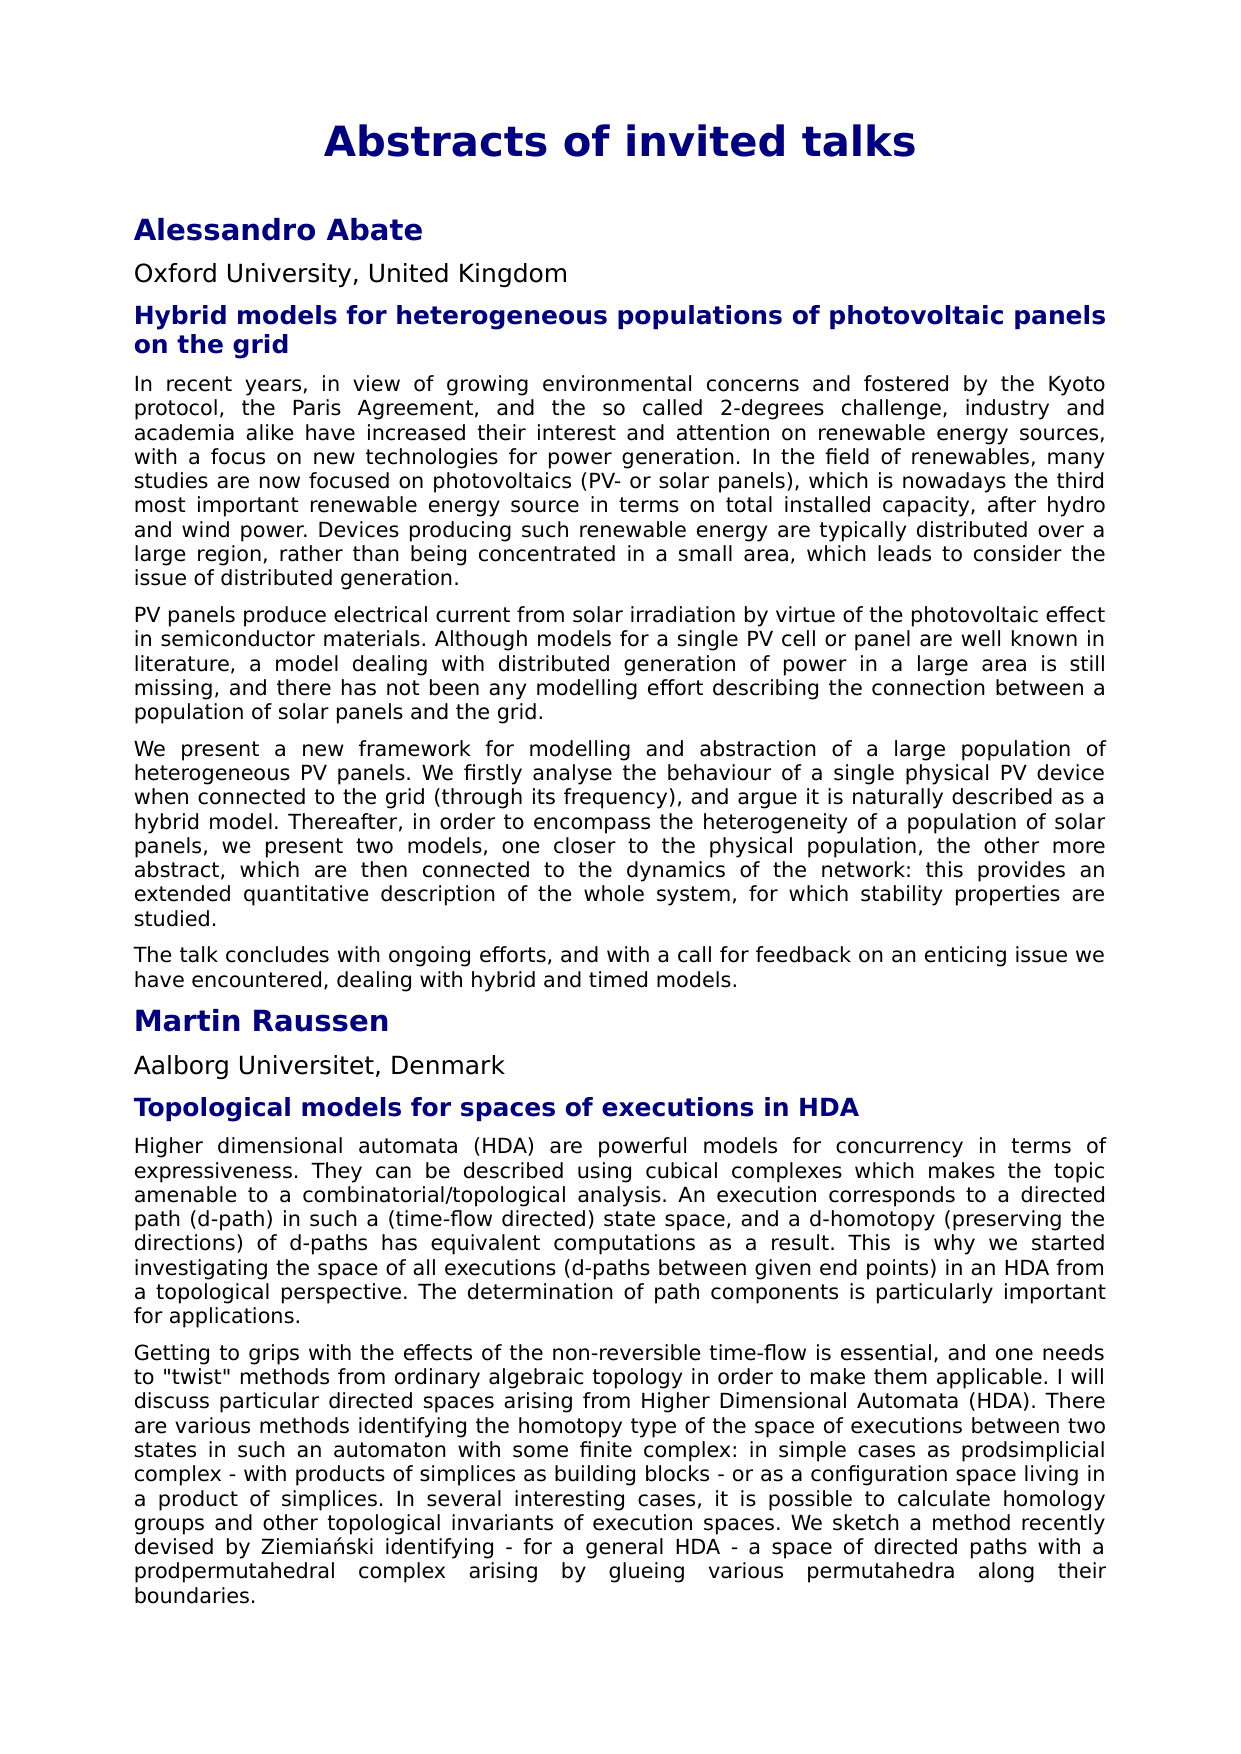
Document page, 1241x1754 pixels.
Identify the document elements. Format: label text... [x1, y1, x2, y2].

text Getting to grips with the effects of the non-reversible time-flow is essential, and one needs to "twist" methods from ordinary algebraic topology in order to make them applicable. I will discuss particular directed spaces arising from Higher Dimensional Automata (HDA). There are various methods identifying the homotopy type of the space of executions between two states in such an automaton with some finite complex: in simple cases as prodsimplicial complex - with products of simplices as building blocks - or as a configuration space living in a product of simplices. In several interesting cases, it is possible to calculate homology groups and other topological invariants of execution spaces. We sketch a method recently devised by Ziemiański identifying - for a general HDA - a space of directed paths with a prodpermutahedral complex arising by glueing various permutahedra along their boundaries. [133, 1341, 1107, 1608]
text In recent years, in view of growing environmental concerns and fostered by the Kyoto protocol, the Paris Agreement, and the so called 2-degrees challenge, industry and academia alike have increased their interest and attention on renewable energy sources, with a focus on new technologies for power generation. In the field of renewables, many studies are now focused on photovoltaics (PV- or solar panels), which is nowadays the third most important renewable energy source in terms on total installed capacity, after hydro and wind power. Devices producing such renewable energy are typically distributed over a large region, rather than being concentrated in a small area, which leads to consider the issue of distributed generation. [133, 372, 1107, 591]
text Martin Raussen [133, 1004, 1107, 1038]
text Oxford University, United Kingdom [133, 259, 1107, 289]
text Aalborg Universitet, Denmark [133, 1051, 1107, 1080]
text Alessandro Abate [133, 213, 1107, 247]
text We present a new framework for modelling and abstraction of a large population of heterogeneous PV panels. We firstly analyse the behaviour of a single physical PV device when connected to the grid (through its frequency), and argue it is naturally described as a hybrid model. Thereafter, in order to encompass the heterogeneity of a population of solar panels, we present two models, one closer to the physical population, the other more abstract, which are then connected to the dynamics of the network: this provides an extended quantitative description of the whole system, for which stability properties are studied. [133, 737, 1107, 931]
text PV panels produce electrical current from solar irradiation by virtue of the photovoltaic effect in semiconductor materials. Although models for a single PV cell or panel are well known in literature, a model dealing with distributed generation of power in a large area is still missing, and there has not been any modelling effort describing the connection between a population of solar panels and the grid. [133, 603, 1107, 724]
text Abstracts of invited talks [133, 118, 1107, 167]
text The talk concludes with ongoing efforts, and with a call for feedback on an enticing issue we have encountered, dealing with hybrid and timed models. [133, 943, 1107, 992]
text Higher dimensional automata (HDA) are powerful models for concurrency in terms of expressiveness. They can be described using cubical complexes which makes the topic amenable to a combinatorial/topological analysis. An execution corresponds to a directed path (d-path) in such a (time-flow directed) state space, and a d-homotopy (preserving the directions) of d-paths has equivalent computations as a result. This is why we started investigating the space of all executions (d-paths between given end points) in an HDA from a topological perspective. The determination of path components is particularly important for applications. [133, 1134, 1107, 1328]
text Hybrid models for heterogeneous populations of photovoltaic panels on the grid [133, 301, 1107, 359]
text Topological models for spaces of executions in HDA [133, 1093, 1107, 1122]
